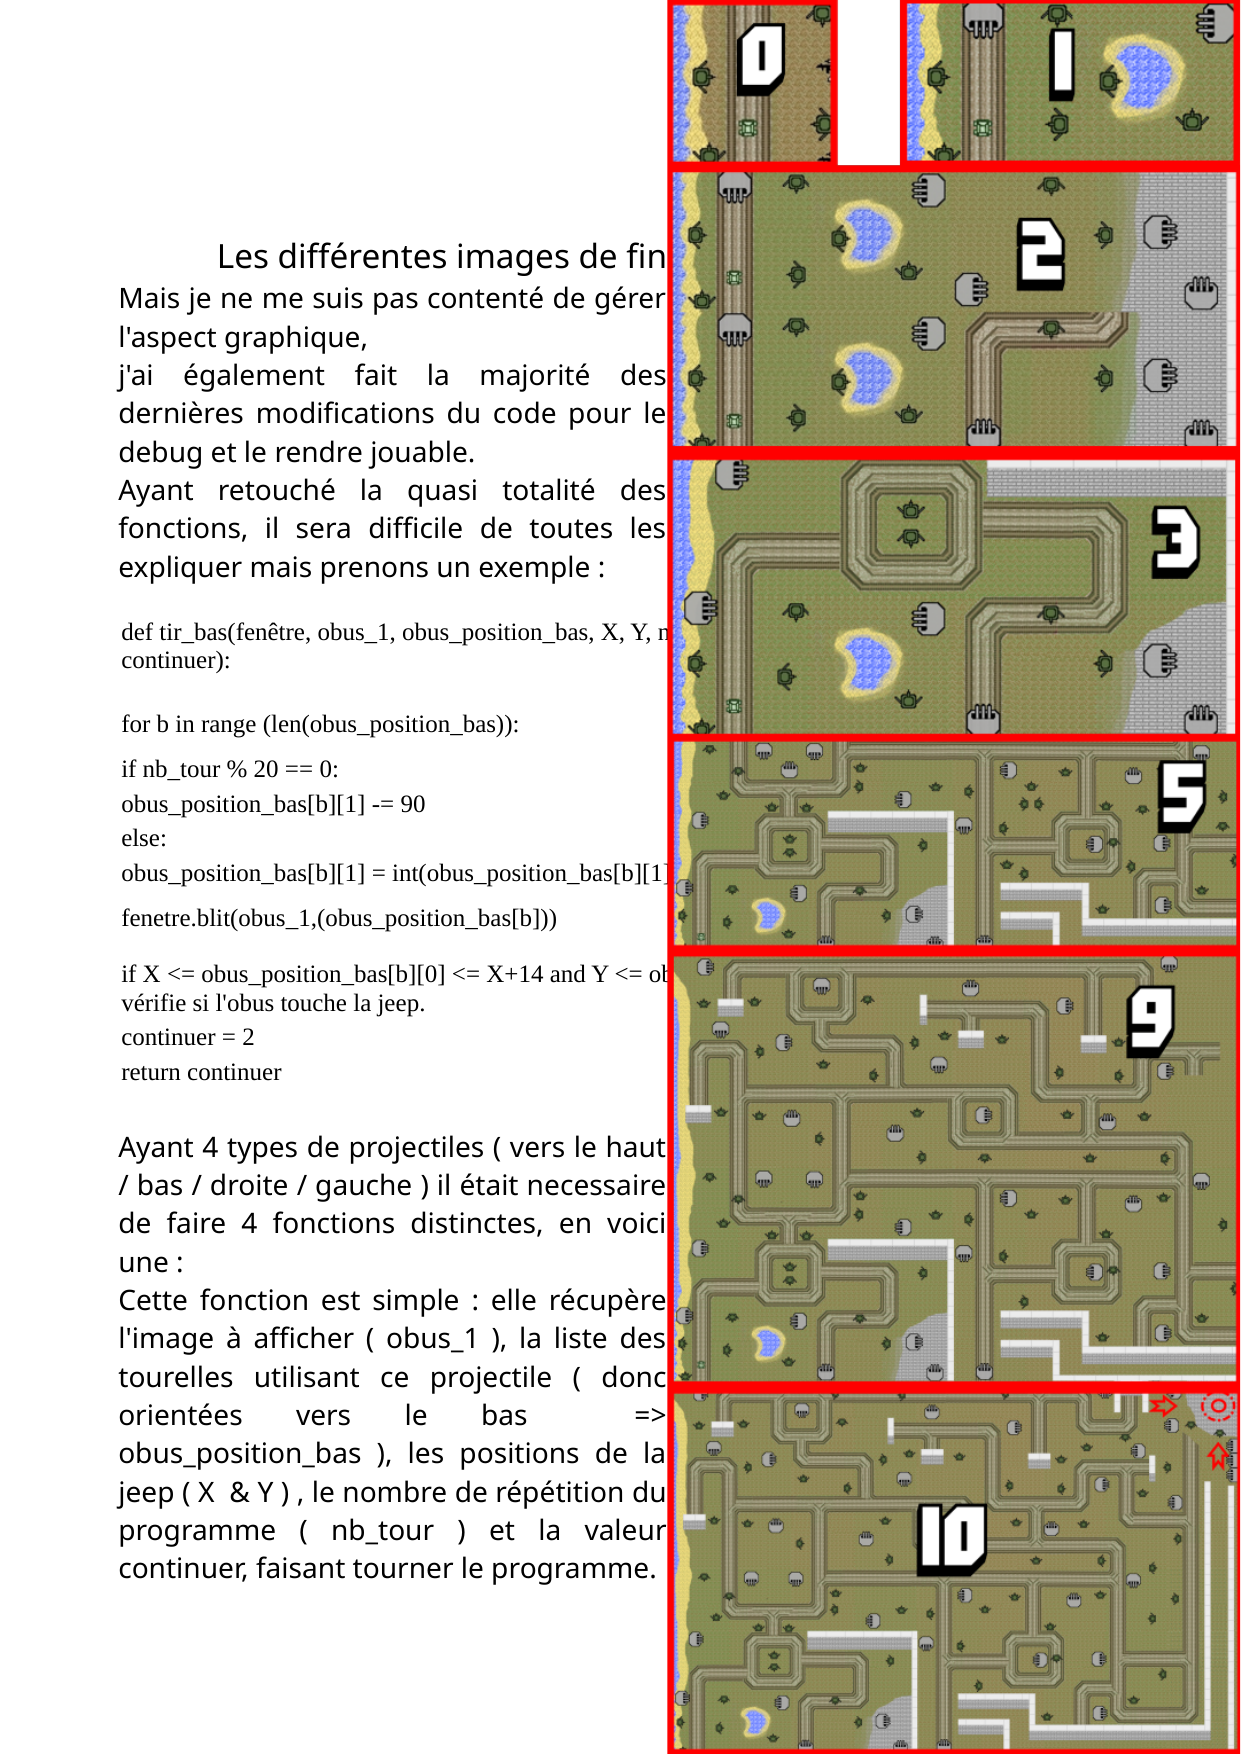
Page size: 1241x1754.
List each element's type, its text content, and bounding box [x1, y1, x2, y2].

table_cell [118, 945, 667, 956]
table_cell else: [118, 820, 667, 855]
text Les différentes images de fin [118, 233, 667, 278]
table_cell if nb_tour % 20 == 0: [118, 751, 667, 786]
table_cell continuer = 2 [118, 1019, 667, 1054]
table_cell if X <= obus_position_bas[b][0] <= X+14 and Y <= obus_position_bas[b][1] <= Y+12: # On vérifie si l'obus touche la jeep. [118, 956, 667, 1019]
table_header return continuer [118, 1054, 294, 1088]
text Ayant 4 types de projectiles ( vers le haut / bas / droite / gauche ) il était necessaire de faire 4 fonctions distinctes, en voici une : [118, 1127, 667, 1280]
table_cell [118, 741, 667, 751]
table_cell [118, 935, 667, 945]
table_cell [118, 890, 667, 900]
table_header for b in range (len(obus_position_bas)): [118, 706, 667, 741]
table_cell obus_position_bas[b][1] -= 90 [118, 786, 667, 820]
picture [667, 0, 1241, 1754]
text Ayant retouché la quasi totalité des fonctions, il sera difficile de toutes les expliquer mais prenons un exemple : [118, 470, 667, 585]
text Mais je ne me suis pas contenté de gérer l'aspect graphique, [118, 278, 667, 355]
table_cell fenetre.blit(obus_1,(obus_position_bas[b])) [118, 900, 667, 935]
table_cell obus_position_bas[b][1] = int(obus_position_bas[b][1]) + 5 [118, 855, 667, 889]
text Cette fonction est simple : elle récupère l'image à afficher ( obus_1 ), la liste des tourelles utilisant ce projectile ( donc orientées vers le bas => obus_position_bas ), les positions de la jeep ( X & Y ) , le nombre de répétition du programme ( nb_tour ) et la valeur continuer, faisant tourner le programme. [118, 1280, 667, 1587]
text j'ai également fait la majorité des dernières modifications du code pour le debug et le rendre jouable. [118, 355, 667, 470]
table_header def tir_bas(fenêtre, obus_1, obus_position_bas, X, Y, nb_tour, continuer): [118, 614, 667, 706]
